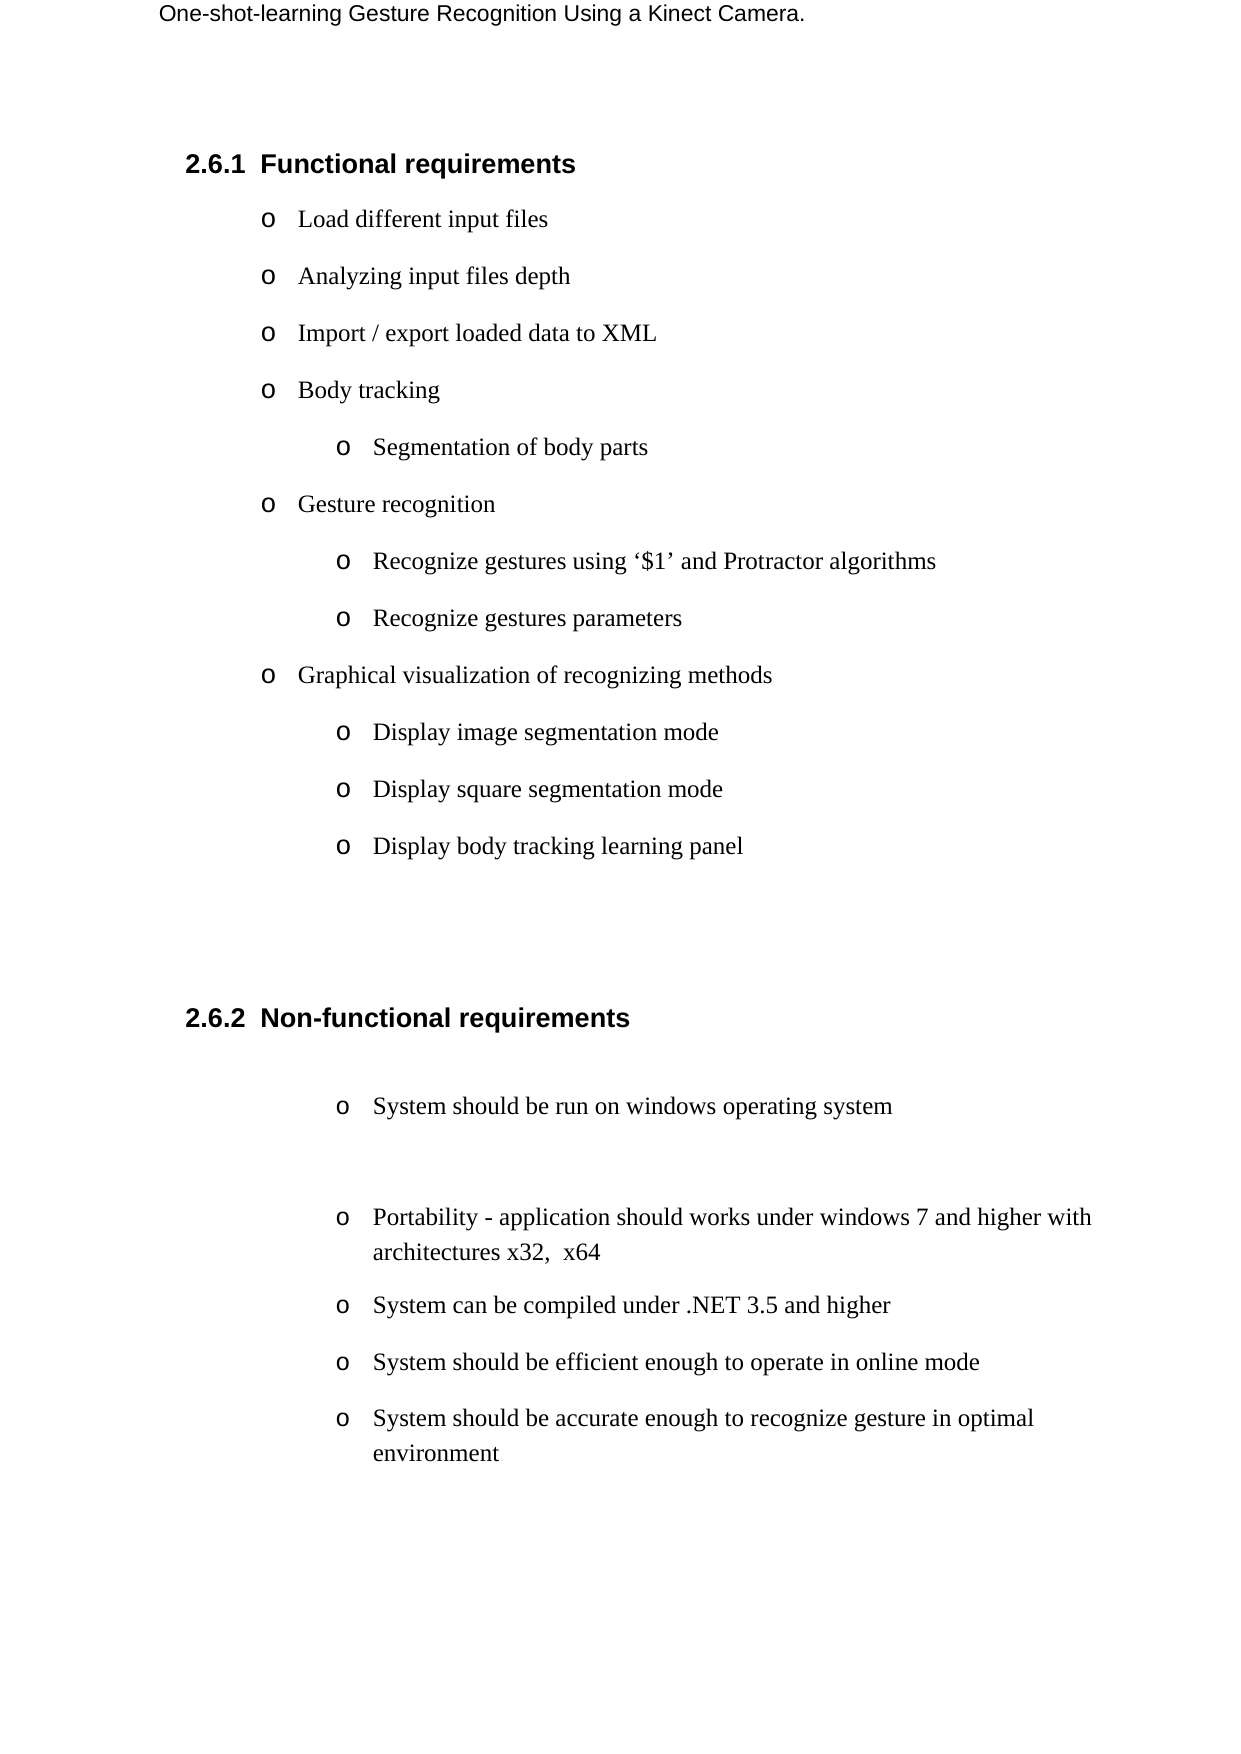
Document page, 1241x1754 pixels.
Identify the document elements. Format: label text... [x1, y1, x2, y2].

list Import / export loaded data to XML [260, 318, 1093, 350]
list System can be compiled under .NET 3.5 and higher [335, 1291, 1093, 1321]
list Analyzing input files depth [260, 261, 1093, 293]
list Graphical visualization of recognizing methods [260, 660, 1093, 692]
list Gesture recognition [260, 489, 1093, 521]
list Segmentation of body parts [335, 432, 1093, 464]
list System should be efficient enough to operate in online mode [335, 1347, 1093, 1378]
list System should be accurate enough to recognize gesture in optimal environment [335, 1403, 1093, 1467]
list Load different input files [260, 204, 1093, 236]
list Portability - application should works under windows 7 and higher with architectures x32, x64 [335, 1202, 1093, 1265]
list Display square segmentation mode [335, 774, 1093, 806]
list Recognize gestures parameters [335, 603, 1093, 635]
list Non-functional requirements [185, 1002, 1093, 1033]
list Display body tracking learning panel [335, 831, 1093, 863]
list System should be run on windows operating system [335, 1091, 1093, 1122]
list Functional requirements [185, 148, 1093, 179]
list Body tracking [260, 375, 1093, 407]
list Recognize gestures using ‘$1’ and Protractor algorithms [335, 546, 1093, 578]
list Display image segmentation mode [335, 717, 1093, 749]
